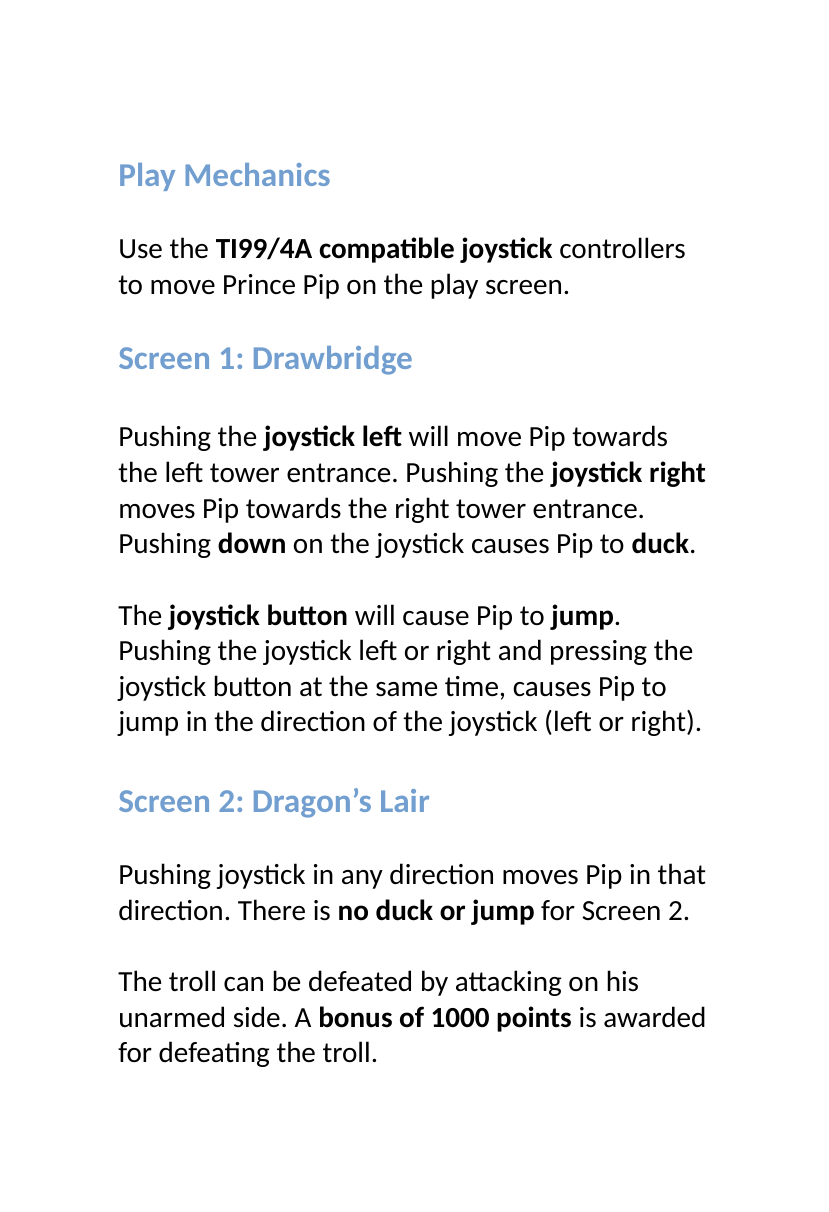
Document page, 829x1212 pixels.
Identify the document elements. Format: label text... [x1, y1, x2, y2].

text Use the TI99/4A compatible joystick controllers to move Prince Pip on the play screen. [118, 230, 710, 301]
text Screen 1: Drawbridge [118, 337, 710, 378]
text Screen 2: Dragon’s Lair [118, 780, 710, 821]
text Play Mechanics [118, 154, 710, 194]
text The troll can be defeated by attacking on his unarmed side. A bonus of 1000 points is awarded for defeating the troll. [118, 963, 710, 1070]
text Pushing joystick in any direction moves Pip in that direction. There is no duck or jump for Screen 2. [118, 856, 710, 927]
text Pushing the joystick left will move Pip towards the left tower entrance. Pushing the joystick right moves Pip towards the right tower entrance. Pushing down on the joystick causes Pip to duck. [118, 418, 710, 561]
text The joystick button will cause Pip to jump. Pushing the joystick left or right and pressing the joystick button at the same time, causes Pip to jump in the direction of the joystick (left or right). [118, 597, 710, 739]
